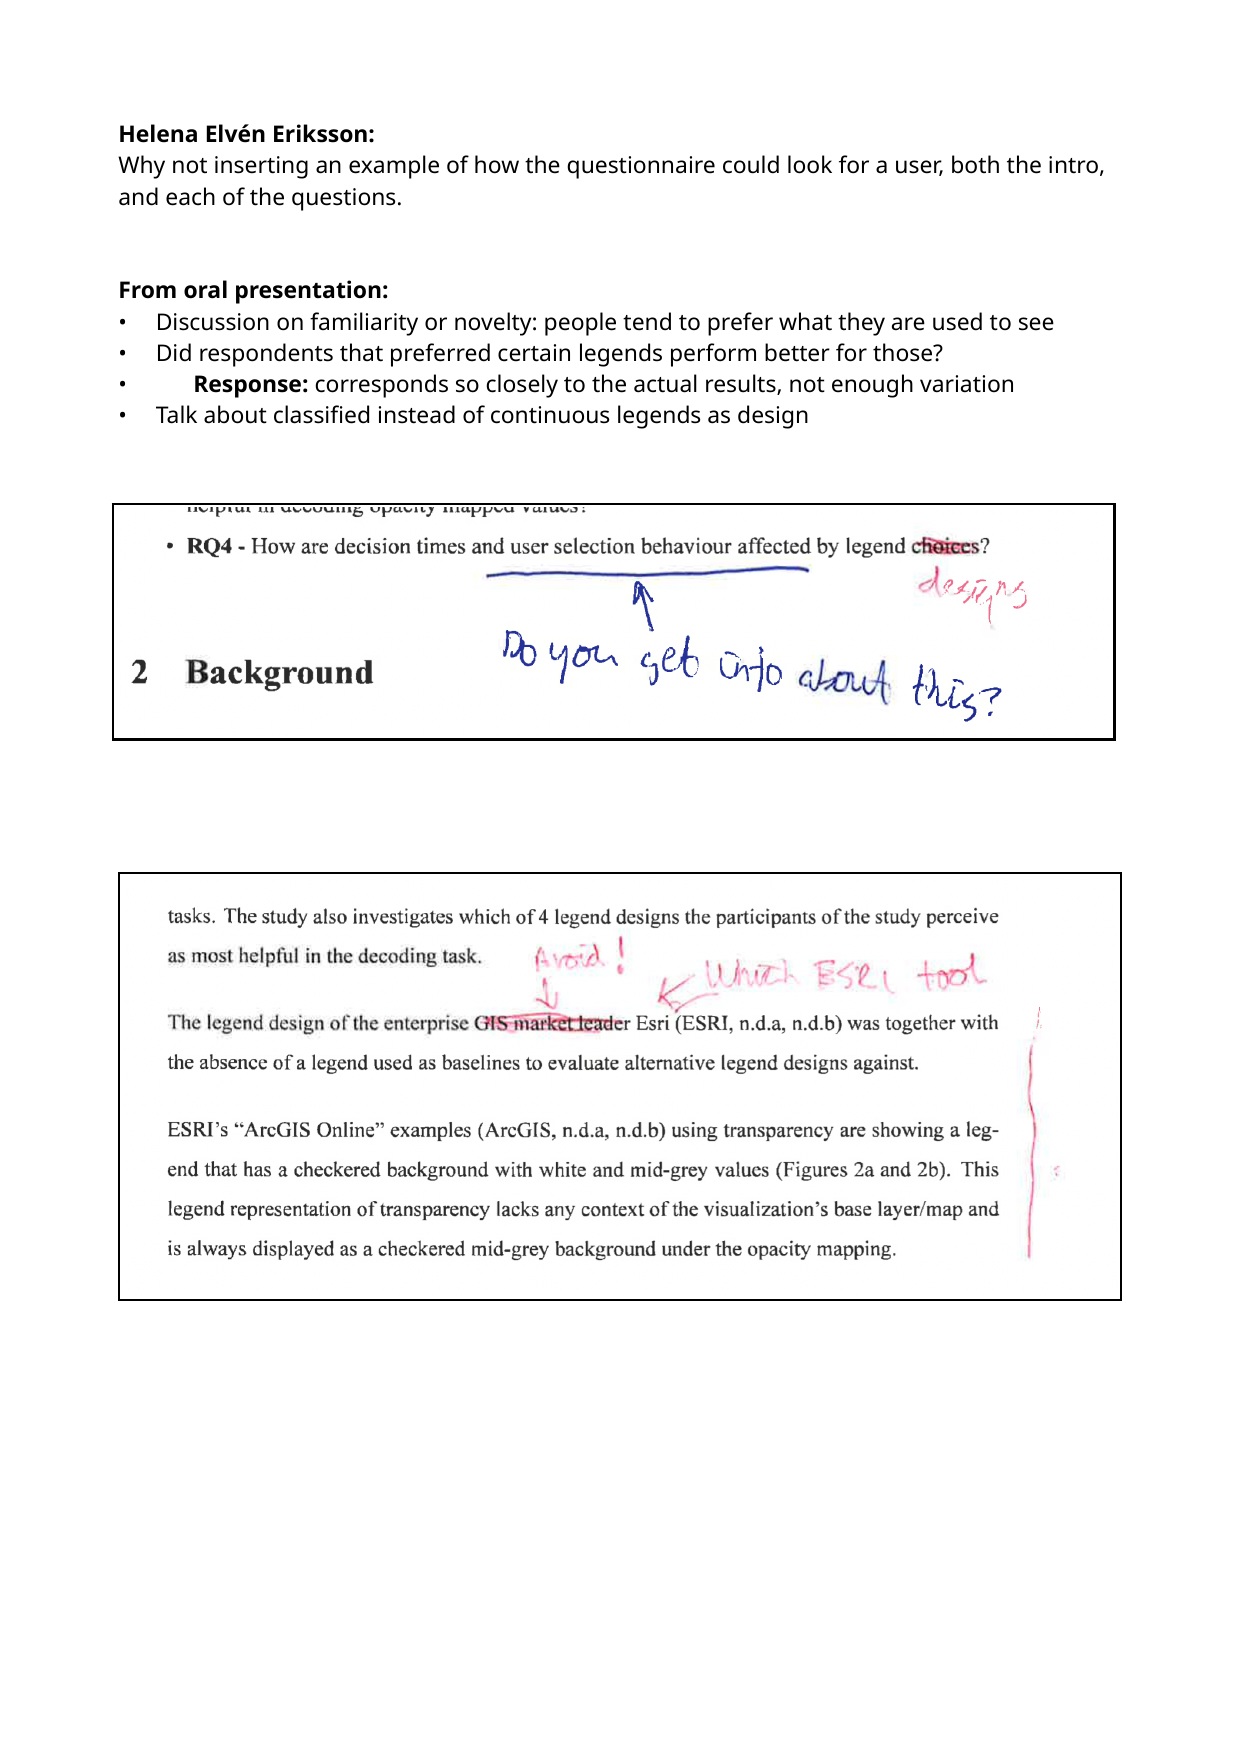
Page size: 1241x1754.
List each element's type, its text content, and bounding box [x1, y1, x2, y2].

text Helena Elvén Eriksson: [118, 118, 1122, 149]
list Talk about classified instead of continuous legends as design [118, 399, 1122, 431]
list Discussion on familiarity or novelty: people tend to prefer what they are used to see [118, 306, 1122, 337]
text Why not inserting an example of how the questionnaire could look for a user, both the intro, and each of the questions. [118, 149, 1122, 212]
picture [123, 876, 1118, 1296]
picture [116, 507, 1111, 736]
list Response: corresponds so closely to the actual results, not enough variation [118, 368, 1122, 399]
list Did respondents that preferred certain legends perform better for those? [118, 337, 1122, 368]
text From oral presentation: [118, 274, 1122, 306]
